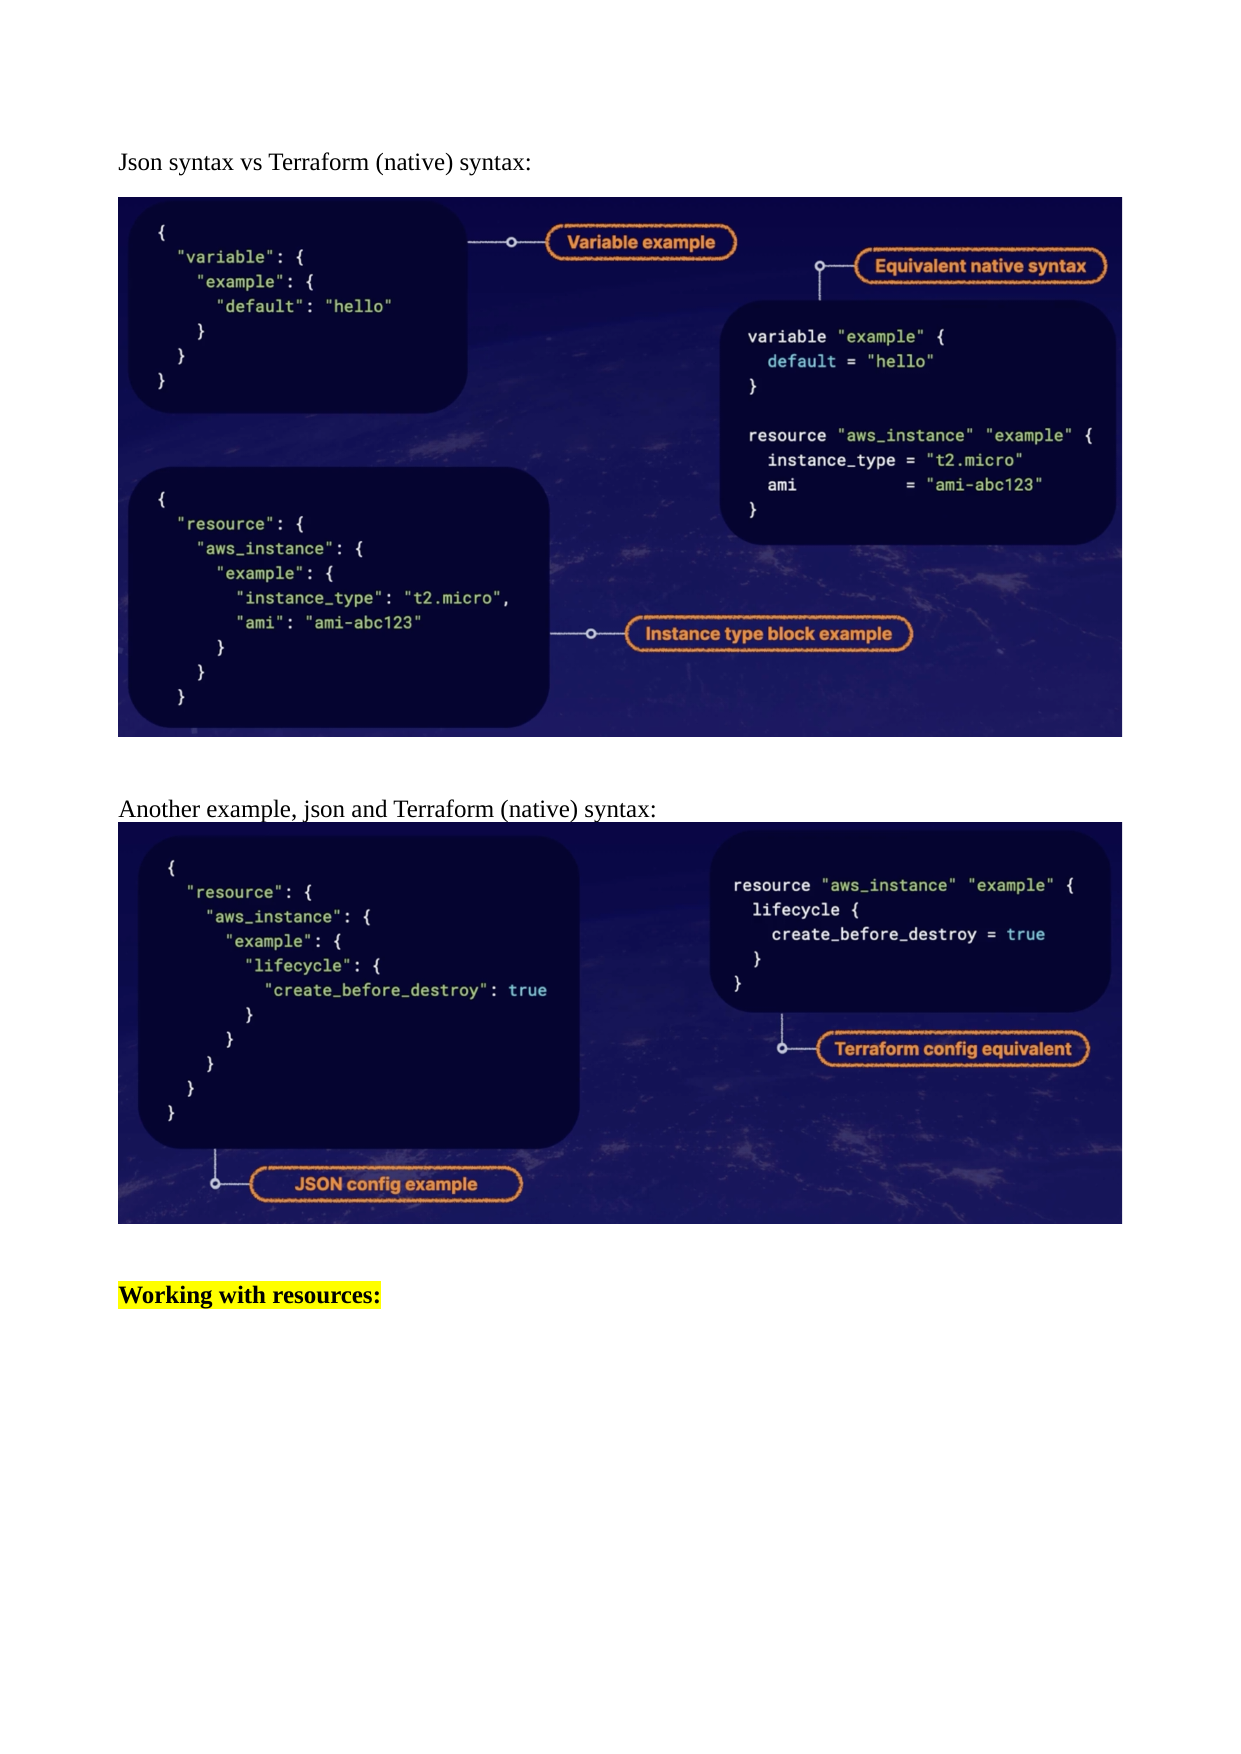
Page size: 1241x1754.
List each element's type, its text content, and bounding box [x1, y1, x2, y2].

picture [118, 197, 1123, 737]
text Working with resources: [118, 1281, 1122, 1309]
picture [118, 822, 1123, 1224]
text Another example, json and Terraform (native) syntax: [118, 794, 1122, 822]
text Json syntax vs Terraform (native) syntax: [118, 147, 1122, 176]
